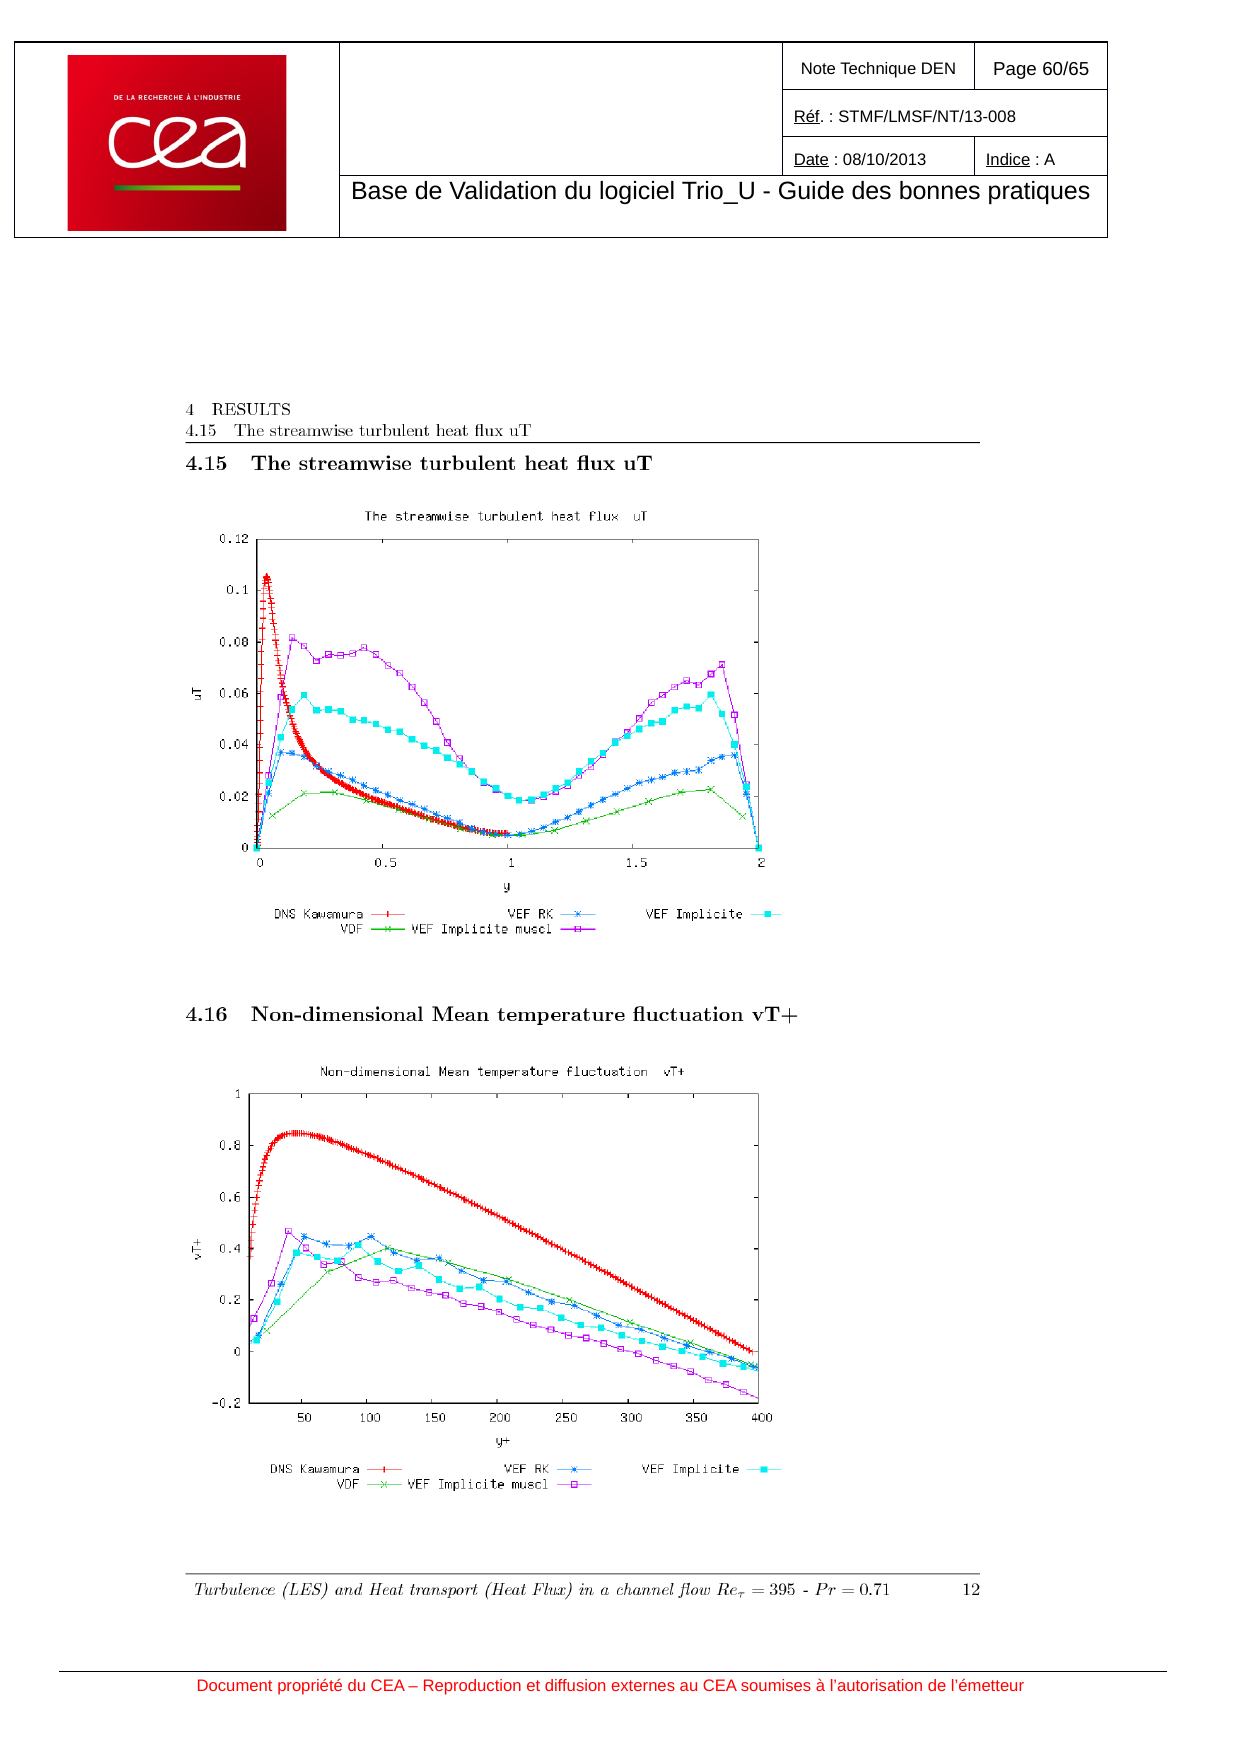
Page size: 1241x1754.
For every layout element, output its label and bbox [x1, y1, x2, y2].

picture [59, 266, 1102, 1666]
picture [67, 55, 287, 231]
